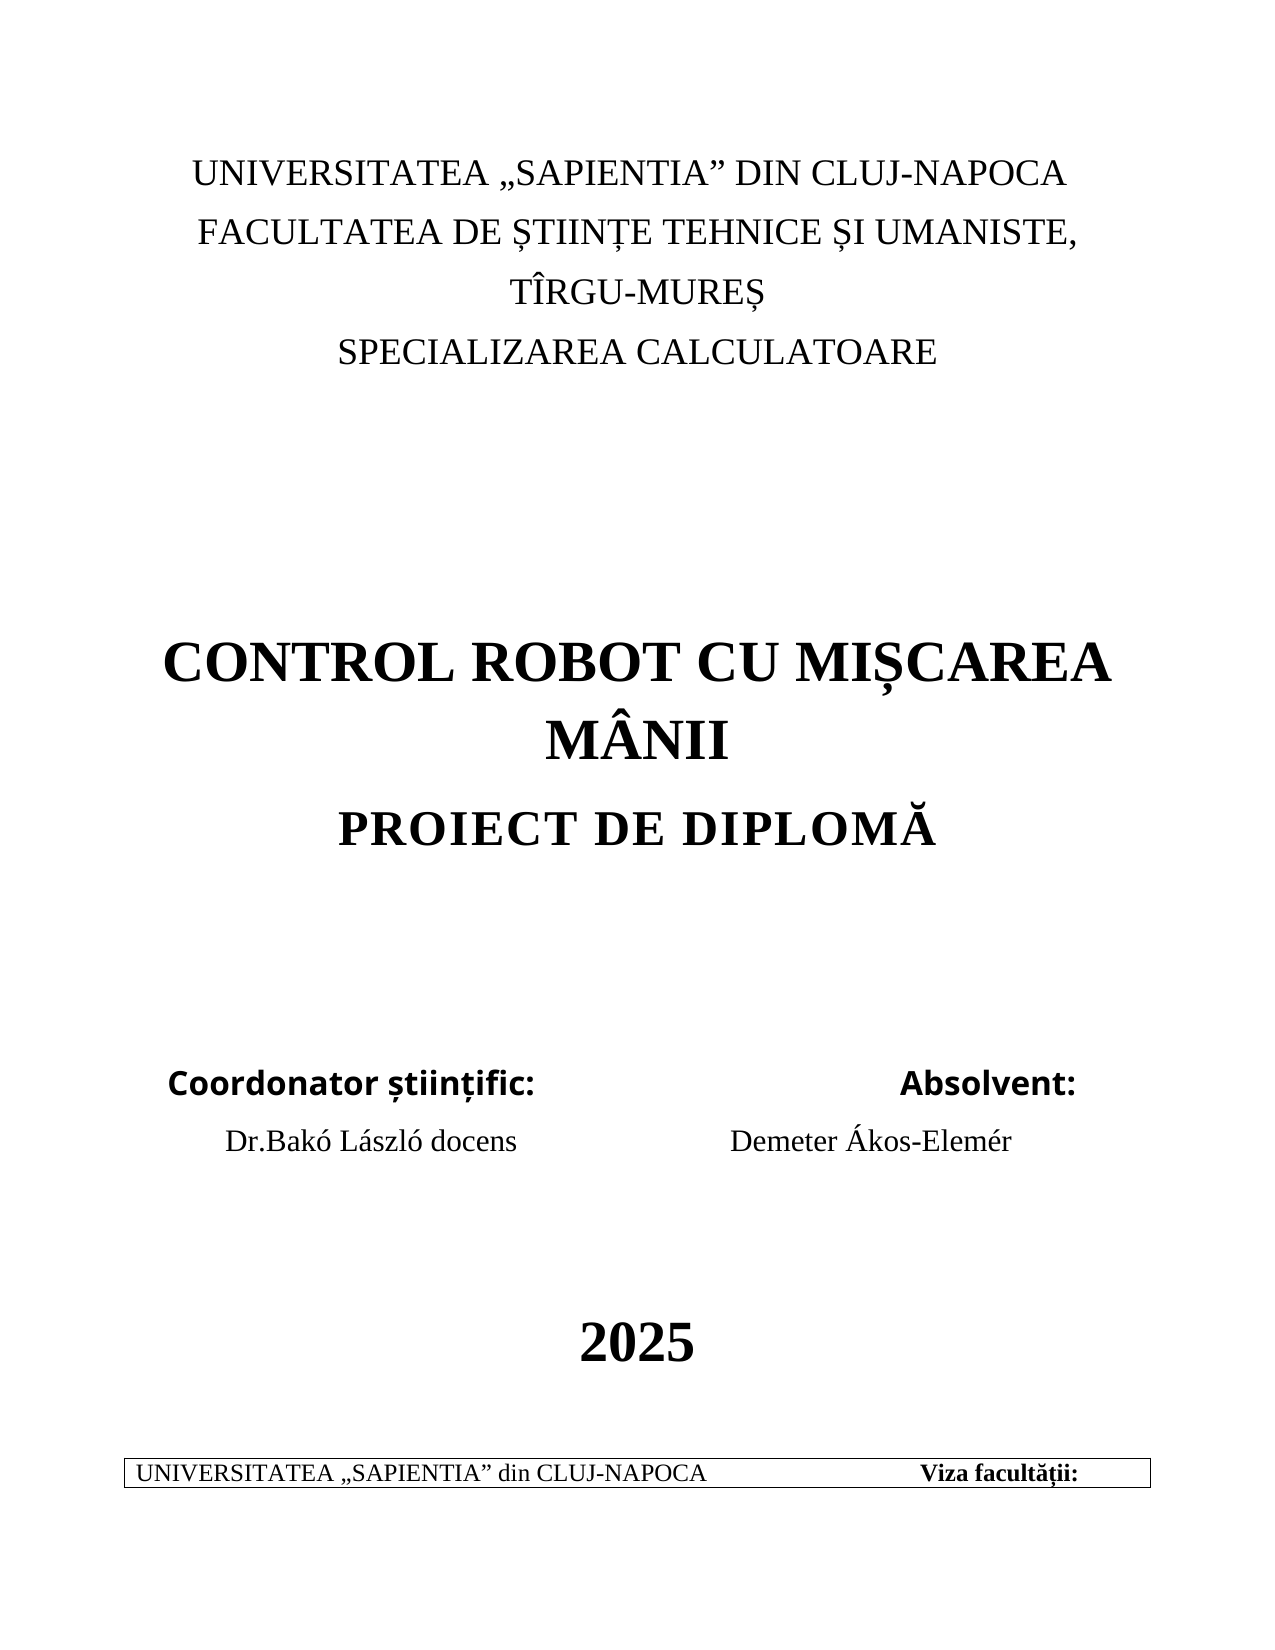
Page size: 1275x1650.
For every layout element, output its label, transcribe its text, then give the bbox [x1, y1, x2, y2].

text FACULTATEA DE ȘTIINȚE TEHNICE ȘI UMANISTE, [150, 210, 1125, 253]
table_header UNIVERSITATEA „SAPIENTIA” din CLUJ-NAPOCA Viza facultății: [125, 1459, 1150, 1487]
text Proiect DE DIplomă [150, 799, 1125, 857]
text CONTROL ROBOT CU MIȘCAREA MÂNII [150, 627, 1125, 772]
text Dr.Bakó László docens Demeter Ákos-Elemér [150, 1122, 1125, 1158]
text 2025 [150, 1307, 1125, 1374]
text TÎRGU-MUREȘ [150, 269, 1125, 313]
text UNIVERSITATEA „SAPIENTIA” DIN CLUJ-NAPOCA [150, 150, 1125, 193]
text SPECIALIZAREA CALCULATOARE [150, 329, 1125, 372]
text Coordonator științific: Absolvent: [150, 1060, 1125, 1105]
